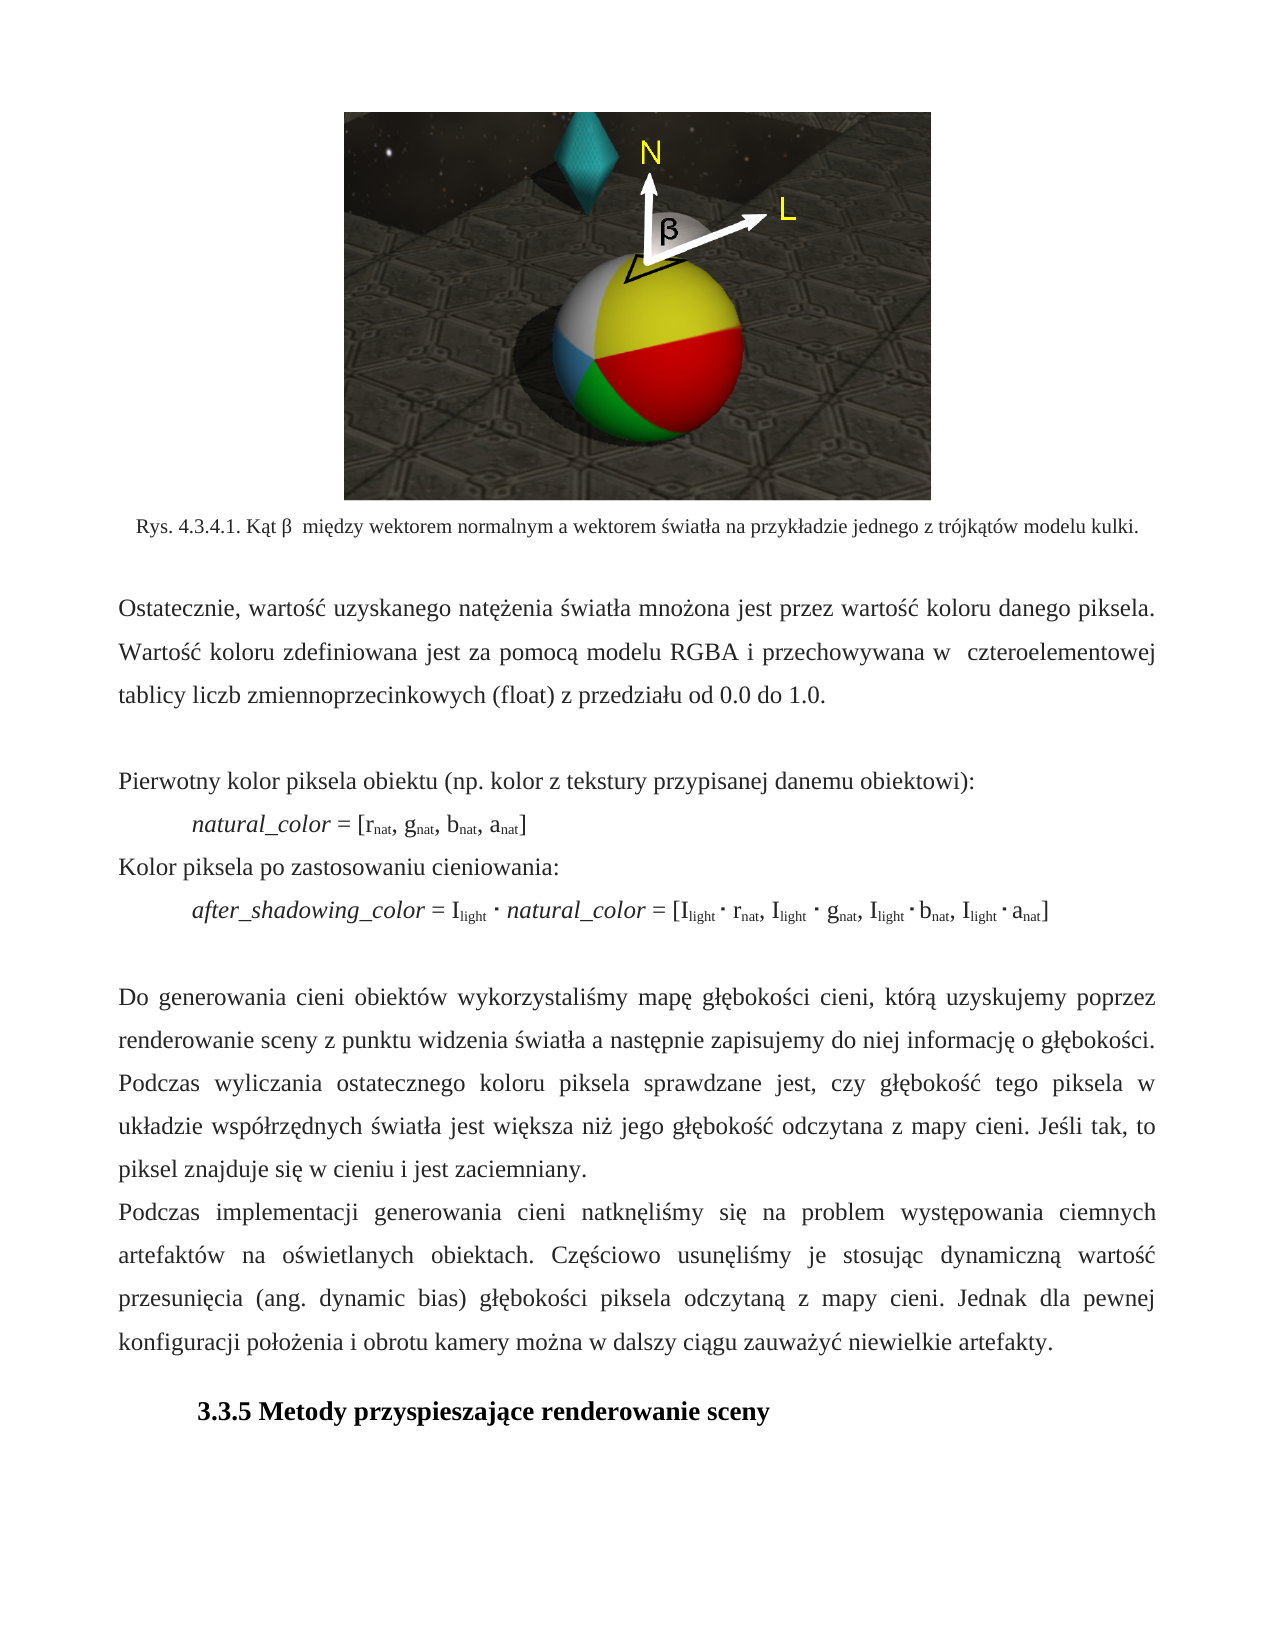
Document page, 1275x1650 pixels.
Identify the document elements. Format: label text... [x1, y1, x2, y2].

text Rys. 4.3.4.1. Kąt β między wektorem normalnym a wektorem światła na przykładzie jednego z trójkątów modelu kulki. [118, 94, 1157, 538]
text Kolor piksela po zastosowaniu cieniowania: [118, 852, 1157, 881]
subtitle Metody przyspieszające renderowanie sceny [191, 1395, 1157, 1426]
text natural_color = [rnat, gnat, bnat, anat] [192, 809, 1157, 838]
text Pierwotny kolor piksela obiektu (np. kolor z tekstury przypisanej danemu obiektowi): [118, 766, 1157, 795]
text Podczas implementacji generowania cieni natknęliśmy się na problem występowania ciemnych artefaktów na oświetlanych obiektach. Częściowo usunęliśmy je stosując dynamiczną wartość przesunięcia (ang. dynamic bias) głębokości piksela odczytaną z mapy cieni. Jednak dla pewnej konfiguracji położenia i obrotu kamery można w dalszy ciągu zauważyć niewielkie artefakty. [118, 1197, 1157, 1355]
text Do generowania cieni obiektów wykorzystaliśmy mapę głębokości cieni, którą uzyskujemy poprzez renderowanie sceny z punktu widzenia światła a następnie zapisujemy do niej informację o głębokości. Podczas wyliczania ostatecznego koloru piksela sprawdzane jest, czy głębokość tego piksela w układzie współrzędnych światła jest większa niż jego głębokość odczytana z mapy cieni. Jeśli tak, to piksel znajduje się w cieniu i jest zaciemniany. [118, 982, 1157, 1183]
text Ostatecznie, wartość uzyskanego natężenia światła mnożona jest przez wartość koloru danego piksela. Wartość koloru zdefiniowana jest za pomocą modelu RGBA i przechowywana w czteroelementowej tablicy liczb zmiennoprzecinkowych (float) z przedziału od 0.0 do 1.0. [118, 593, 1157, 708]
picture [343, 111, 932, 501]
text after_shadowing_color = Ilight ᐧ natural_color = [Ilight ᐧ rnat, Ilight ᐧ gnat, Ilight ᐧ bnat, Ilight ᐧ anat] [192, 895, 1157, 924]
